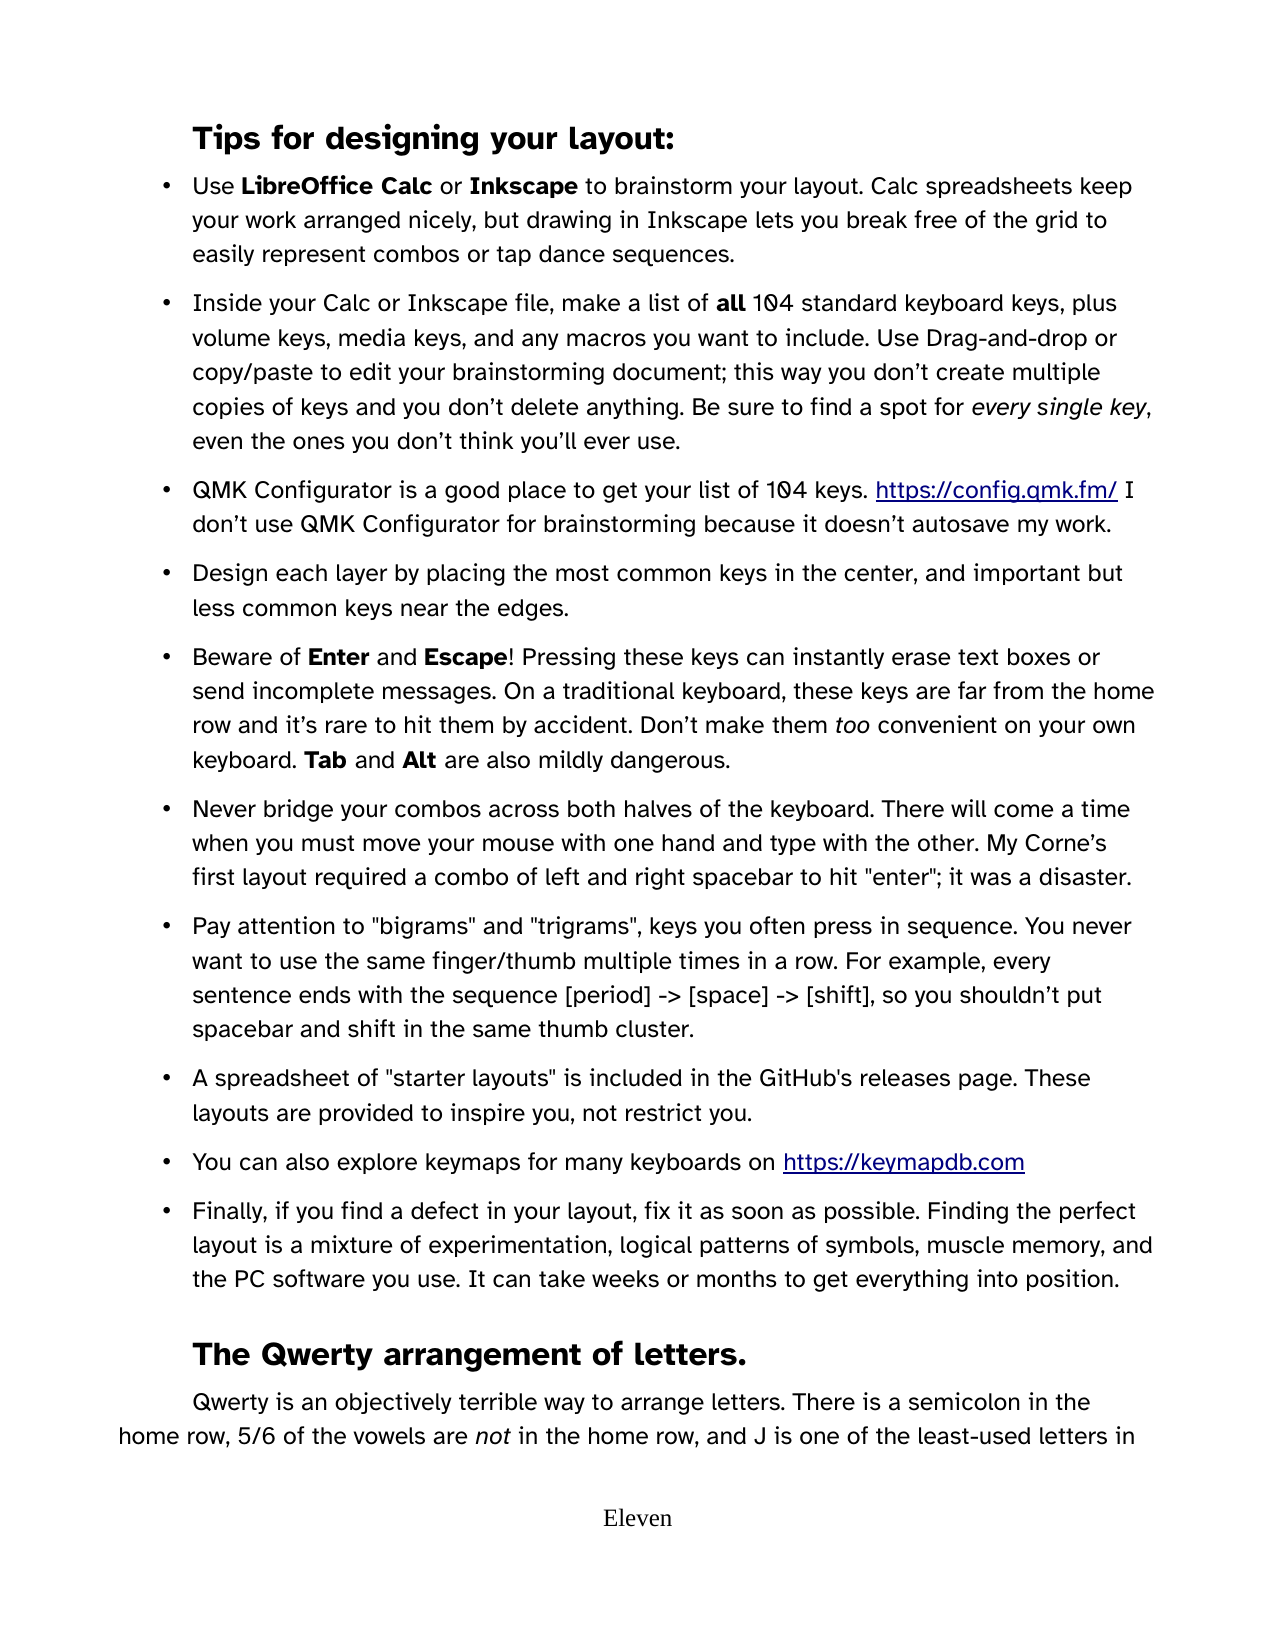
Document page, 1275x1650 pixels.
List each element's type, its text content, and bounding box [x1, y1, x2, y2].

list Design each layer by placing the most common keys in the center, and important but less common keys near the edges. [162, 558, 1157, 622]
list Inside your Calc or Inkscape file, make a list of all 104 standard keyboard keys, plus volume keys, media keys, and any macros you want to include. Use Drag-and-drop or copy/paste to edit your brainstorming document; this way you don’t create multiple copies of keys and you don’t delete anything. Be sure to find a spot for every single key, even the ones you don’t think you’ll ever use. [162, 288, 1157, 456]
list Finally, if you find a defect in your layout, fix it as soon as possible. Finding the perfect layout is a mixture of experimentation, logical patterns of symbols, muscle memory, and the PC software you use. It can take weeks or months to get everything into position. [162, 1196, 1157, 1294]
list QMK Configurator is a good place to get your list of 104 keys. https://config.qmk.fm/ I don’t use QMK Configurator for brainstorming because it doesn’t autosave my work. [162, 475, 1157, 539]
list Beware of Enter and Escape! Pressing these keys can instantly erase text boxes or send incomplete messages. On a traditional keyboard, these keys are far from the home row and it’s rare to hit them by accident. Don’t make them too convenient on your own keyboard. Tab and Alt are also mildly dangerous. [162, 641, 1157, 774]
subtitle The Qwerty arrangement of letters. [118, 1334, 1157, 1374]
list Use LibreOffice Calc or Inkscape to brainstorm your layout. Calc spreadsheets keep your work arranged nicely, but drawing in Inkscape lets you break free of the grid to easily represent combos or tap dance sequences. [162, 171, 1157, 269]
subtitle Tips for designing your layout: [118, 118, 1157, 158]
list You can also explore keymaps for many keyboards on https://keymapdb.com [162, 1147, 1157, 1176]
text Qwerty is an objectively terrible way to arrange letters. There is a semicolon in the home row, 5/6 of the vowels are not in the home row, and J is one of the least-used letters in [118, 1386, 1157, 1451]
list A spreadsheet of "starter layouts" is included in the GitHub's releases page. These layouts are provided to inspire you, not restrict you. [162, 1063, 1157, 1127]
list Pay attention to "bigrams" and "trigrams", keys you often press in sequence. You never want to use the same finger/thumb multiple times in a row. For example, every sentence ends with the sequence [period] -> [space] -> [shift], so you shouldn’t put spacebar and shift in the same thumb cluster. [162, 911, 1157, 1044]
list Never bridge your combos across both halves of the keyboard. There will come a time when you must move your mouse with one hand and type with the other. My Corne’s first layout required a combo of left and right spacebar to hit "enter"; it was a disaster. [162, 793, 1157, 892]
